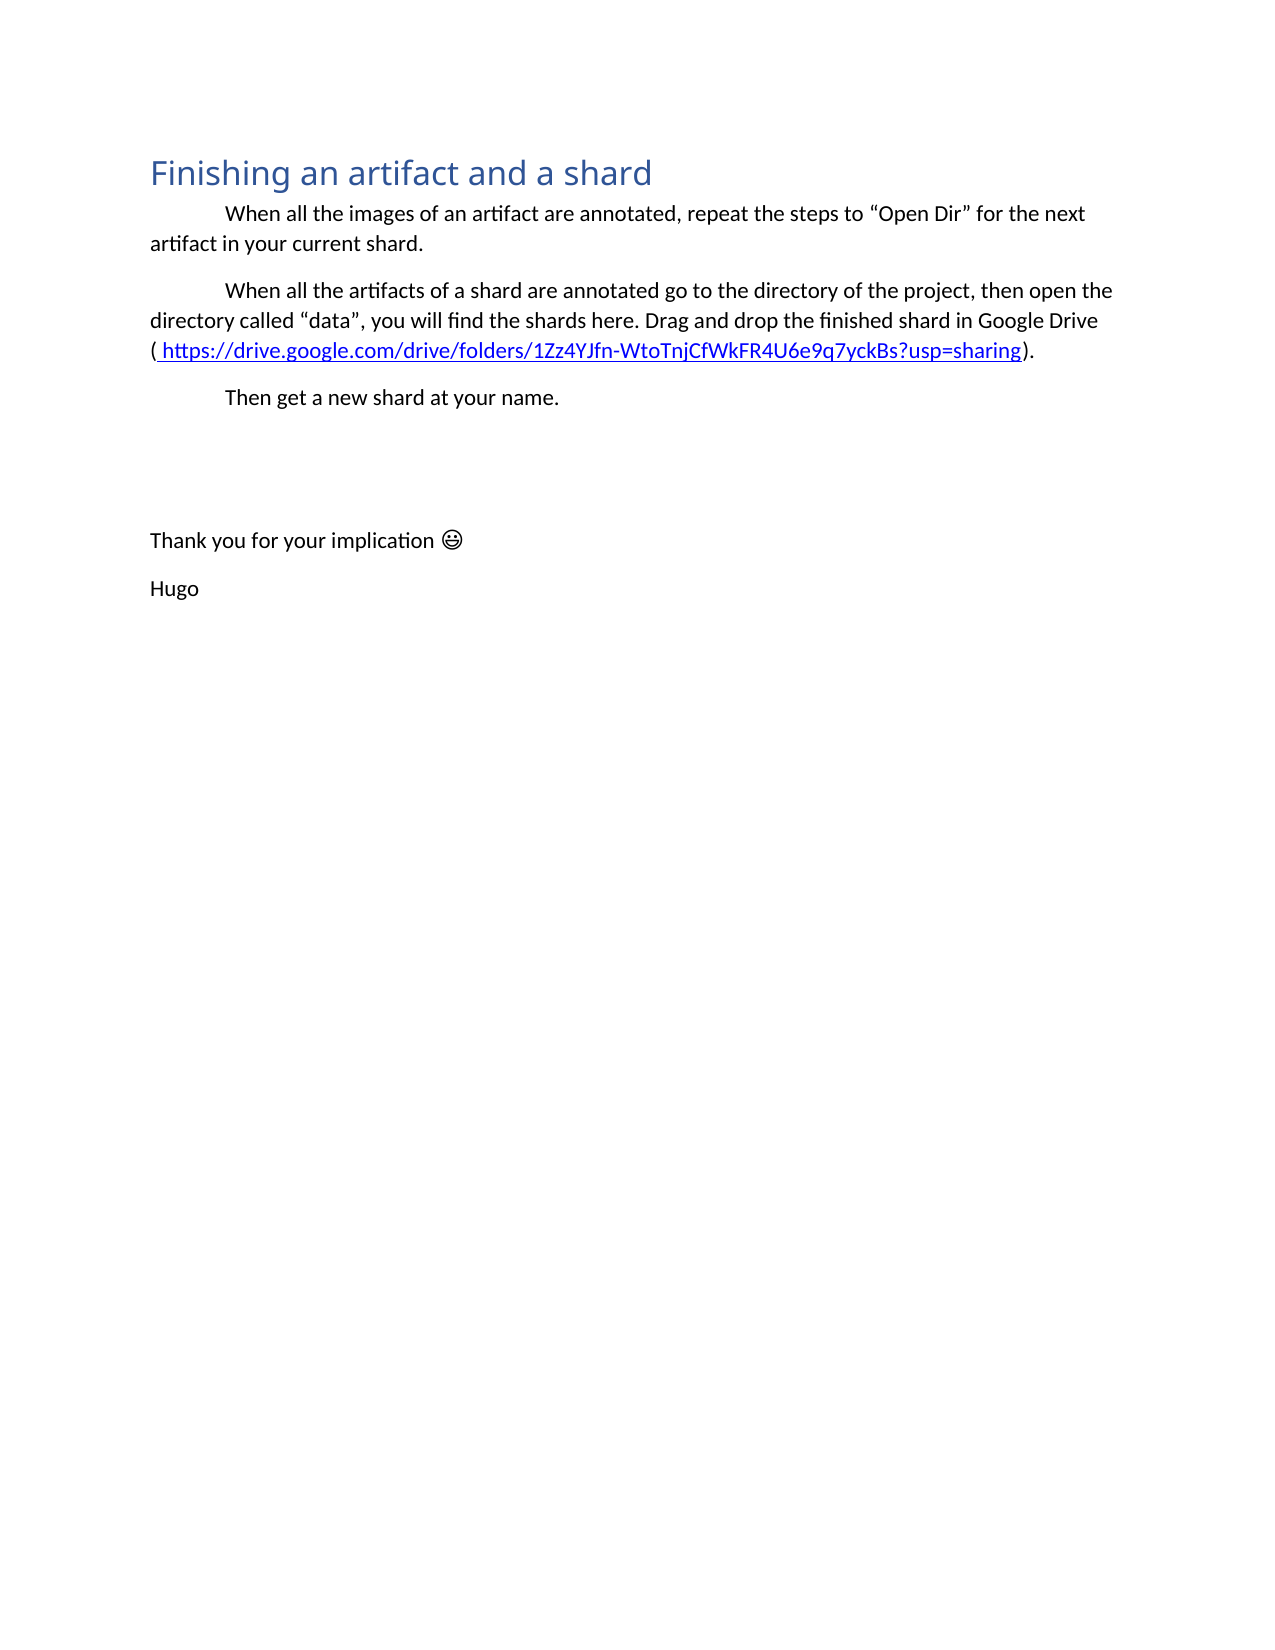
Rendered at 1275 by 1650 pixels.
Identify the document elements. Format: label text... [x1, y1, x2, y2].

text Then get a new shard at your name. [150, 383, 1125, 411]
text Thank you for your implication 😃 [150, 524, 1125, 555]
text Hugo [150, 574, 1125, 602]
subtitle Finishing an artifact and a shard [150, 150, 1125, 195]
text When all the artifacts of a shard are annotated go to the directory of the project, then open the directory called “data”, you will find the shards here. Drag and drop the finished shard in Google Drive ( https://drive.google.com/drive/folders/1Zz4YJfn-WtoTnjCfWkFR4U6e9q7yckBs?usp=sharing). [150, 276, 1125, 364]
text When all the images of an artifact are annotated, repeat the steps to “Open Dir” for the next artifact in your current shard. [150, 199, 1125, 257]
